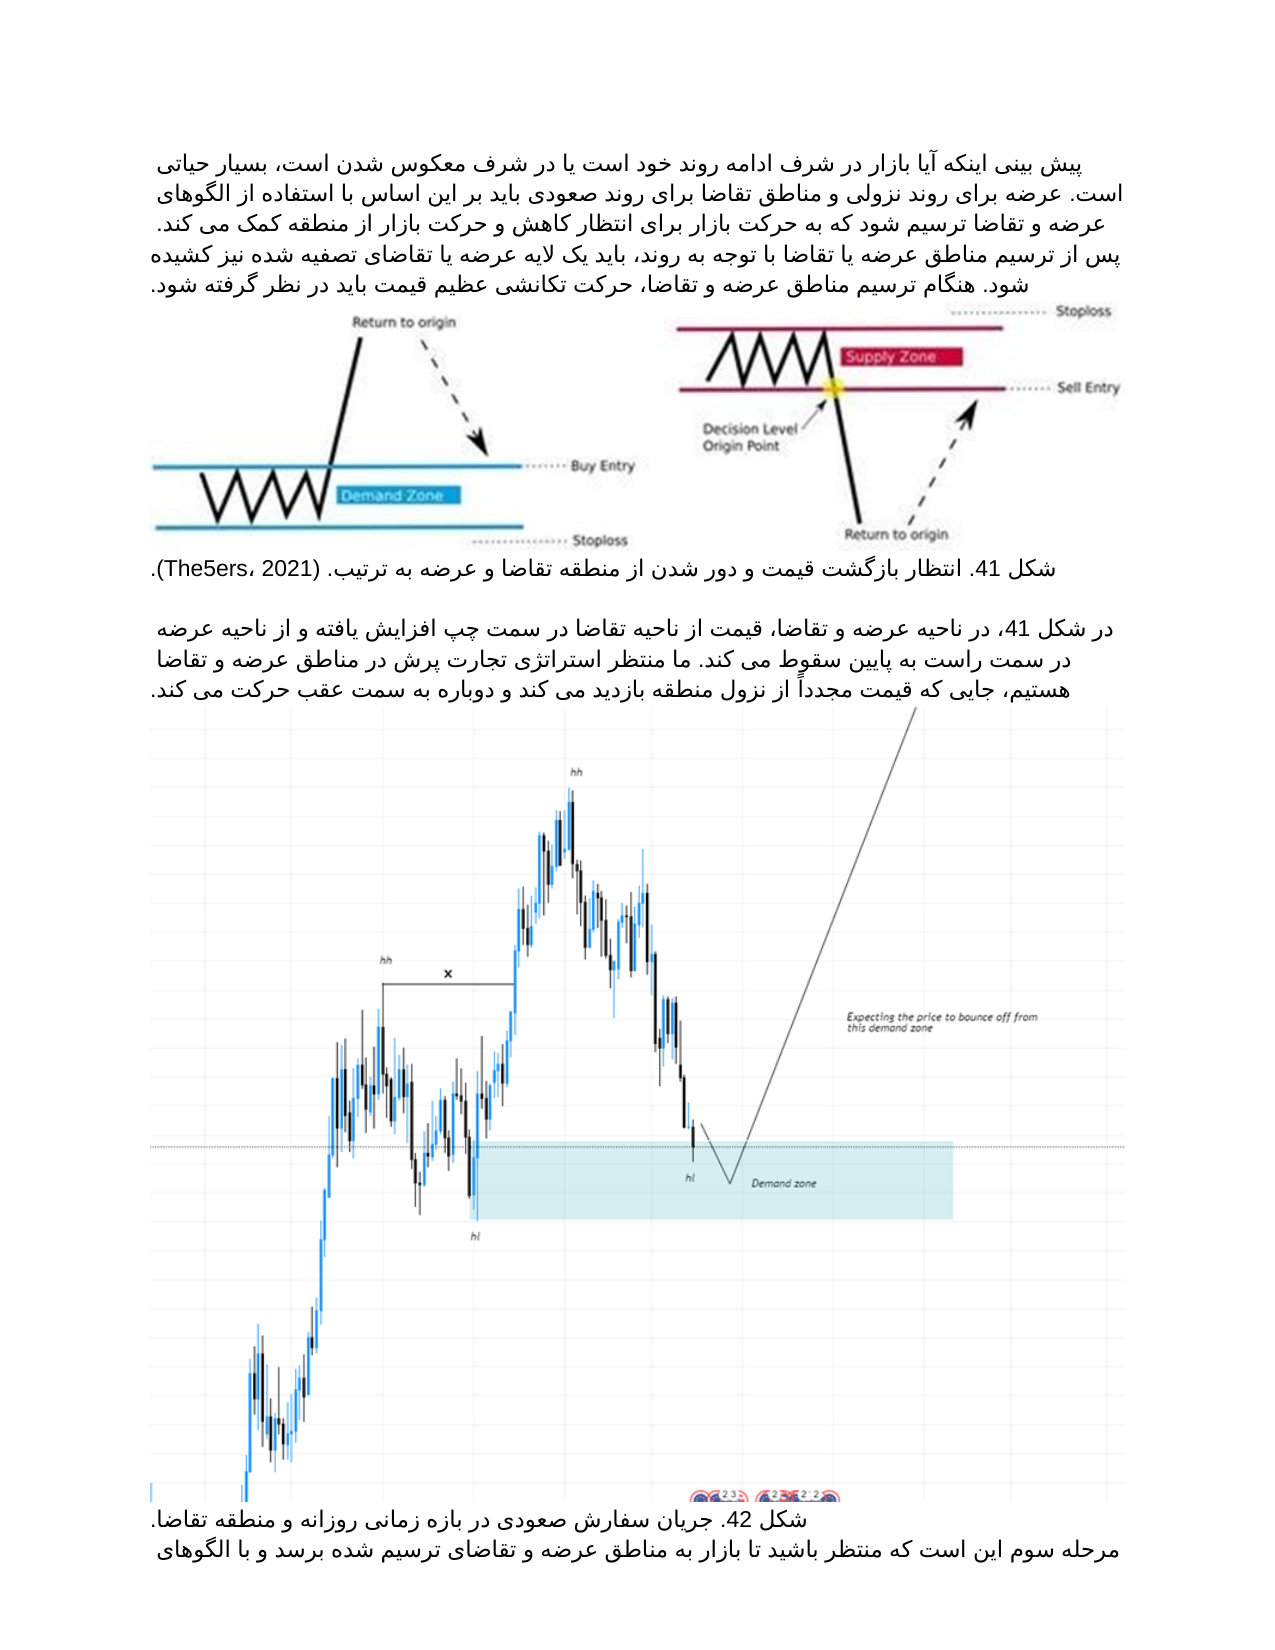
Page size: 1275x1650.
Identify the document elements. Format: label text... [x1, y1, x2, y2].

text شکل 42. جریان سفارش صعودی در بازه زمانی روزانه و منطقه تقاضا. [150, 1506, 1125, 1532]
text در شکل 41، در ناحیه عرضه و تقاضا، قیمت از ناحیه تقاضا در سمت چپ افزایش یافته و از ناحیه عرضه در سمت راست به پایین سقوط می کند. ما منتظر استراتژی تجارت پرش در مناطق عرضه و تقاضا هستیم، جایی که قیمت مجدداً از نزول منطقه بازدید می کند و دوباره به سمت عقب حرکت می کند. [150, 615, 1125, 702]
text مرحله دوم تجزیه و تحلیل ساختار بازار و ترسیم مناطق عرضه و تقاضا و تجارت با استفاده از الگوهای عرضه و تقاضا است. از تجزیه و تحلیل جریان سفارش در بازه زمانی بالاتر، تجزیه و تحلیل ساختار برای پیش بینی اینکه آیا بازار در شرف ادامه روند خود است یا در شرف معکوس شدن است، بسیار حیاتی است. عرضه برای روند نزولی و مناطق تقاضا برای روند صعودی باید بر این اساس با استفاده از الگوهای عرضه و تقاضا ترسیم شود که به حرکت بازار برای انتظار کاهش و حرکت بازار از منطقه کمک می کند. پس از ترسیم مناطق عرضه یا تقاضا با توجه به روند، باید یک لایه عرضه یا تقاضای تصفیه شده نیز کشیده شود. هنگام ترسیم مناطق عرضه و تقاضا، حرکت تکانشی عظیم قیمت باید در نظر گرفته شود. [150, 150, 1125, 297]
text مرحله سوم این است که منتظر باشید تا بازار به مناطق عرضه و تقاضای ترسیم شده برسد و با الگوهای معاملاتی عرضه و تقاضا معامله کنید. الگوهای عرضه و تقاضا باید در هنگام انجام معامله در نظر گرفته شود. اگر بازار به مناطق عرضه و تقاضا نمی رسد، معامله گر باید صبور باشد و معامله را انجام ندهد. همانطور که در شکل 42، پس از اینکه بازار به منطقه عرضه در منطقه نزولی و تقاضا در یک روند صعودی رسید، معامله‌گر باید روی نمودار بزرگ‌نمایی کند تا حرکت بازار را در بازه زمانی پایین‌تر تایید کند. نمودار روزانه باید برای تایید یا در جریان معامله ماهانه استفاده شود، برای تایید معامله در نمودار ماهانه باید از بازه زمانی ساعتی استفاده شود و برای تایید معامله در نمودار 4 ساعته باید از بازه زمانی 15 دقیقه و غیره استفاده شود. [150, 1536, 1125, 1562]
text شکل 41. انتظار بازگشت قیمت و دور شدن از منطقه تقاضا و عرضه به ترتیب. (The5ers، 2021). [150, 555, 1125, 581]
